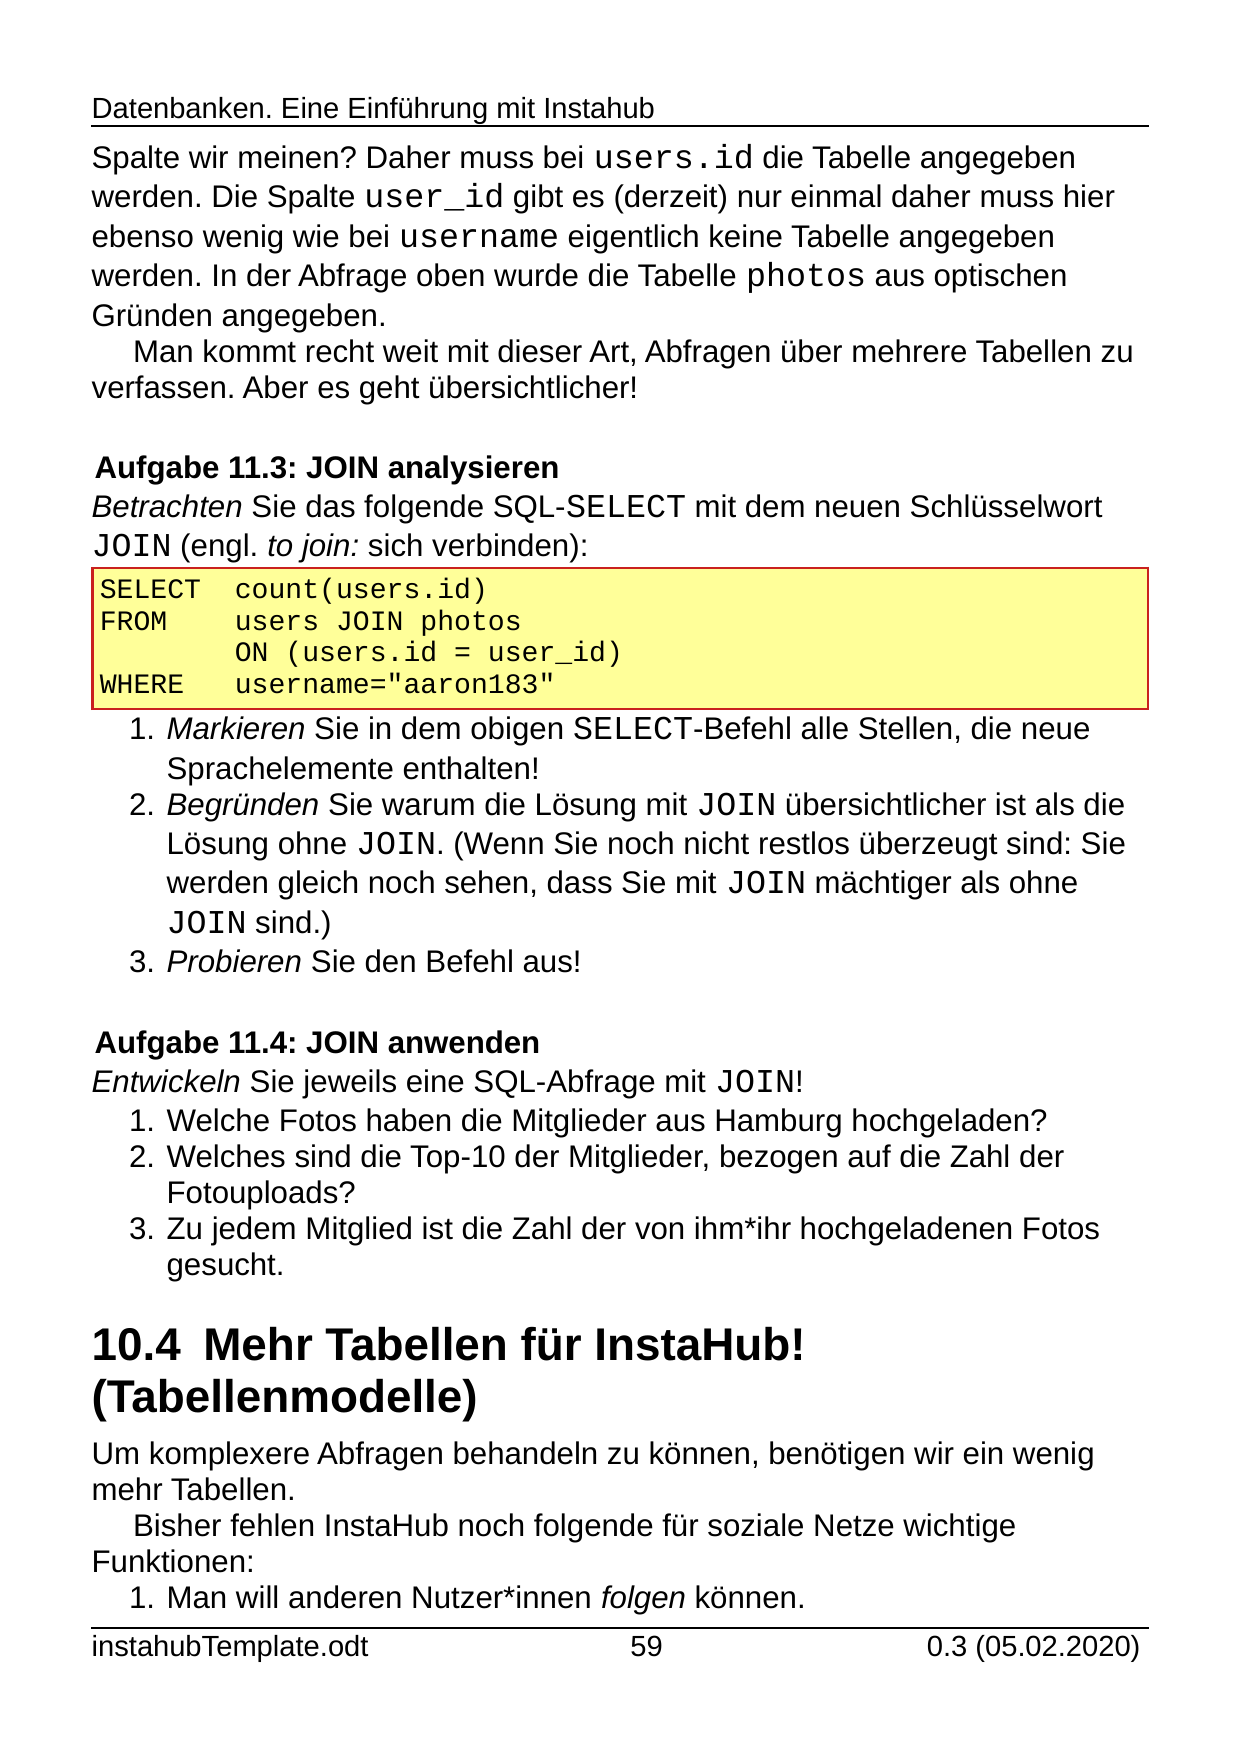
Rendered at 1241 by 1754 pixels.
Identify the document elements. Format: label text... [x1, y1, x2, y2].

subtitle Mehr Tabellen für InstaHub! (Tabellenmodelle) [91, 1317, 1149, 1423]
list Probieren Sie den Befehl aus! [129, 943, 1149, 979]
text SELECT count(users.id) [94, 569, 1147, 598]
text WHERE username="aaron183" [94, 662, 1147, 708]
text Betrachten Sie das folgende SQL-SELECT mit dem neuen Schlüsselwort JOIN (engl. to join: sich verbinden): [91, 488, 1149, 567]
text Um komplexere Abfragen behandeln zu können, benötigen wir ein wenig mehr Tabellen. [91, 1435, 1149, 1507]
text Bisher fehlen InstaHub noch folgende für soziale Netze wichtige Funktionen: [91, 1507, 1149, 1579]
list Zu jedem Mitglied ist die Zahl der von ihm*ihr hochgeladenen Fotos gesucht. [129, 1210, 1149, 1282]
text ON (users.id = user_id) [94, 630, 1147, 662]
list Markieren Sie in dem obigen SELECT-Befehl alle Stellen, die neue Sprachelemente enthalten! [129, 710, 1149, 786]
subtitle Aufgabe 11.3: JOIN analysieren [91, 446, 1149, 488]
list Welche Fotos haben die Mitglieder aus Hamburg hochgeladen? [129, 1102, 1149, 1138]
text Man kommt recht weit mit dieser Art, Abfragen über mehrere Tabellen zu verfassen. Aber es geht übersichtlicher! [91, 333, 1149, 404]
subtitle Aufgabe 11.4: JOIN anwenden [91, 1021, 1149, 1063]
text FROM users JOIN photos [94, 598, 1147, 630]
list Welches sind die Top-10 der Mitglieder, bezogen auf die Zahl der Fotouploads? [129, 1138, 1149, 1210]
list Man will anderen Nutzer*innen folgen können. [129, 1579, 1149, 1615]
text Spalte wir meinen? Daher muss bei users.id die Tabelle angegeben werden. Die Spalte user_id gibt es (derzeit) nur einmal daher muss hier ebenso wenig wie bei username eigentlich keine Tabelle angegeben werden. In der Abfrage oben wurde die Tabelle photos aus optischen Gründen angegeben. [91, 139, 1149, 333]
list Begründen Sie warum die Lösung mit JOIN übersichtlicher ist als die Lösung ohne JOIN. (Wenn Sie noch nicht restlos überzeugt sind: Sie werden gleich noch sehen, dass Sie mit JOIN mächtiger als ohne JOIN sind.) [129, 786, 1149, 943]
text Entwickeln Sie jeweils eine SQL-Abfrage mit JOIN! [91, 1063, 1149, 1102]
